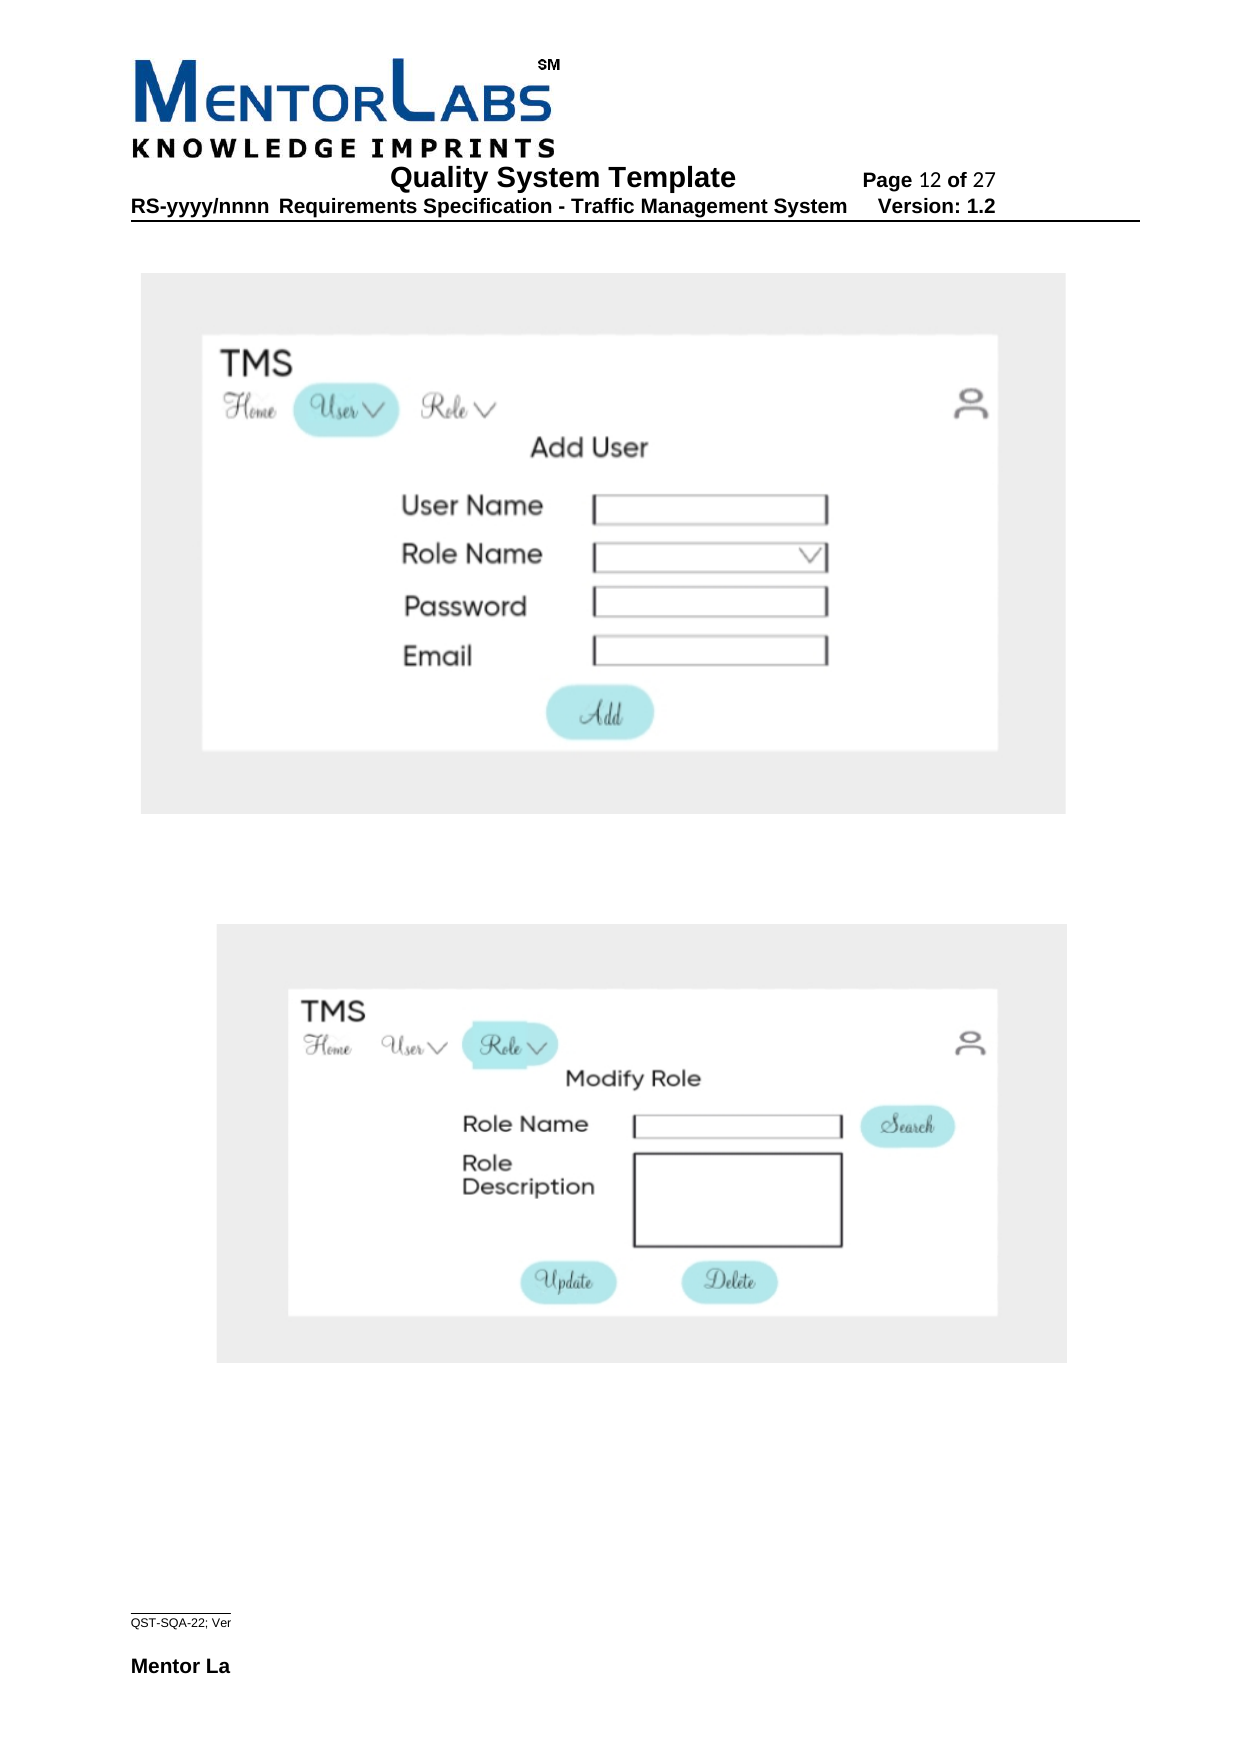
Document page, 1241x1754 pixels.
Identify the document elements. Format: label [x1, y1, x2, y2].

picture [140, 273, 1066, 814]
picture [130, 58, 563, 161]
picture [216, 924, 1240, 1745]
